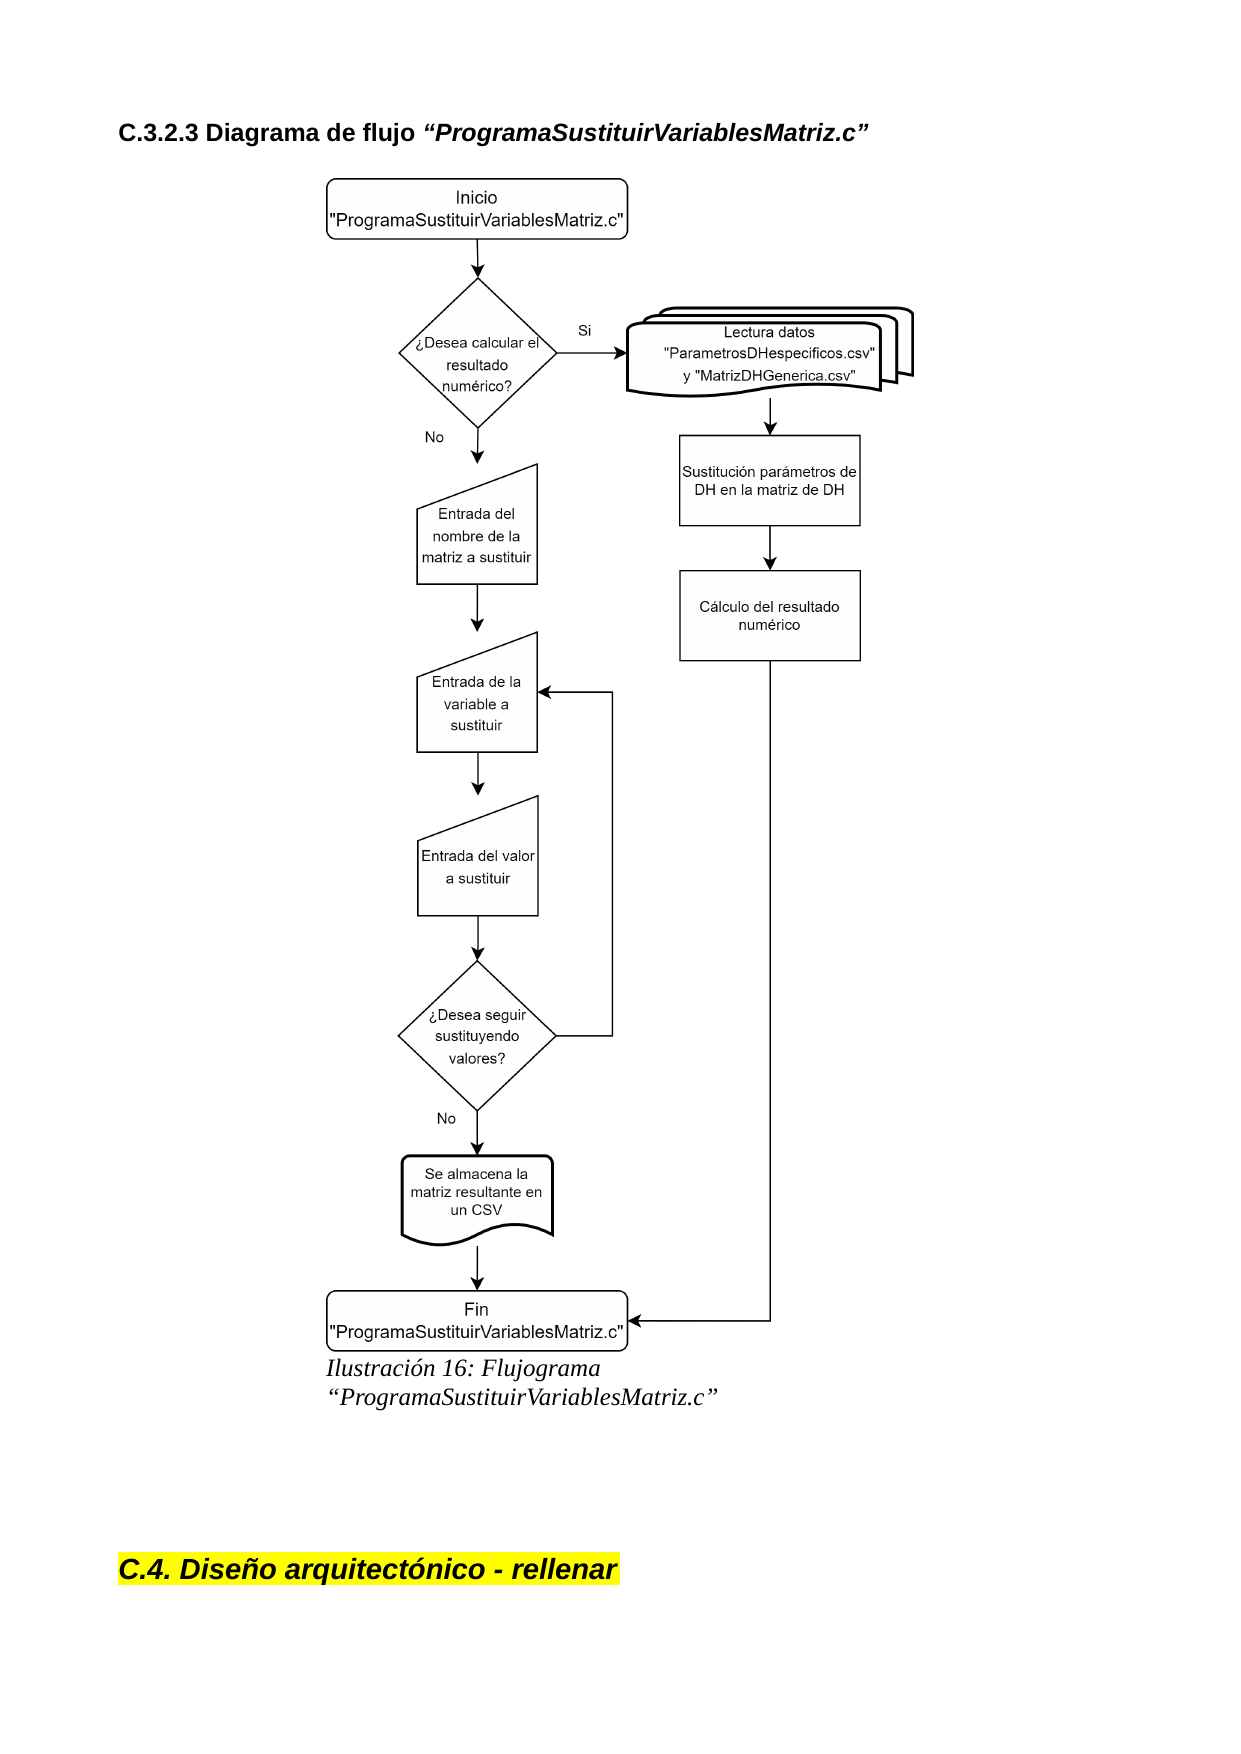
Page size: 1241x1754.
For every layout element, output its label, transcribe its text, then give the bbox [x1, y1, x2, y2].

text Ilustración 16: Flujograma “ProgramaSustituirVariablesMatriz.c” [326, 1353, 914, 1411]
subtitle C.4. Diseño arquitectónico - rellenar [118, 1552, 1122, 1585]
subtitle C.3.2.3 Diagrama de flujo “ProgramaSustituirVariablesMatriz.c” [118, 118, 1122, 147]
picture [326, 178, 914, 1353]
